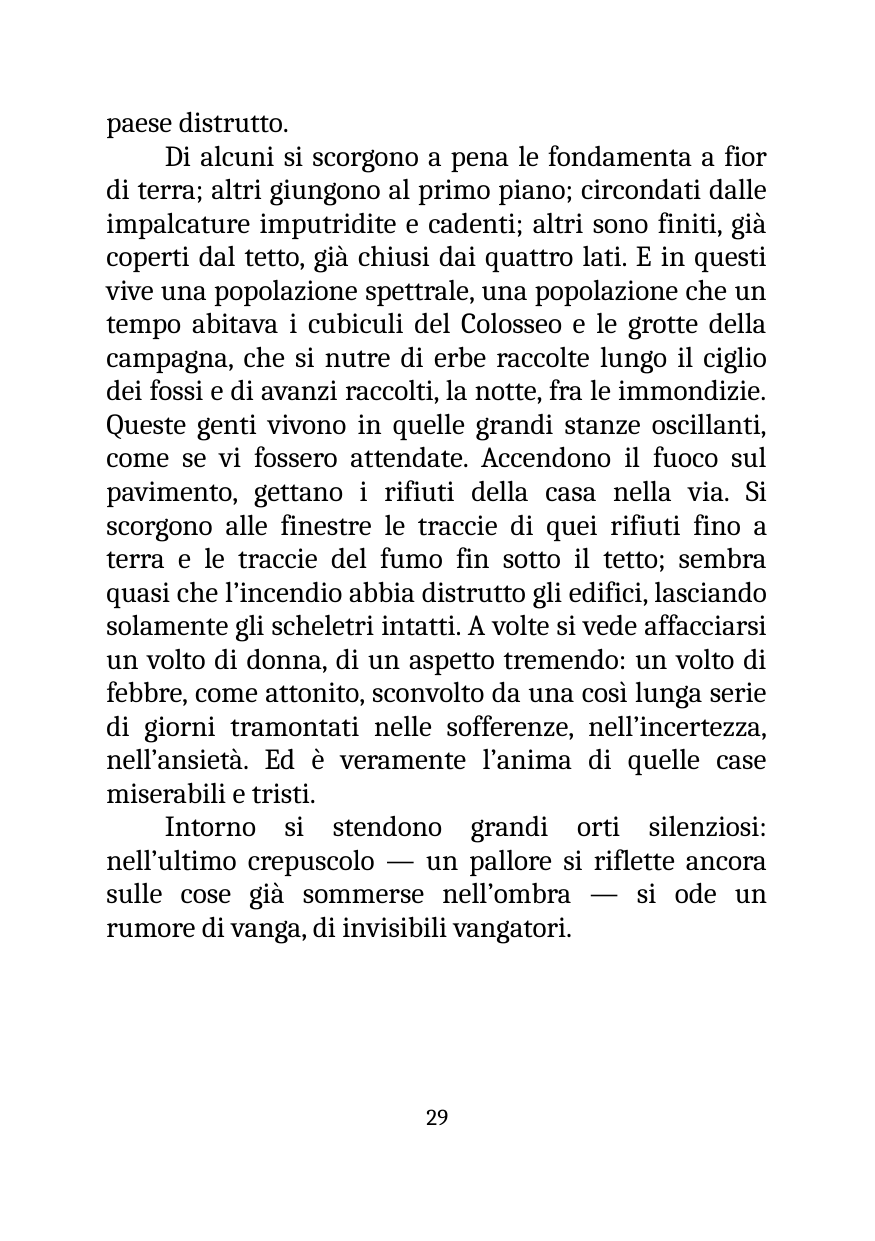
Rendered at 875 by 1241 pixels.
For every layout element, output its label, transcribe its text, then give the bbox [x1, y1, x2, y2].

text Di alcuni si scorgono a pena le fondamenta a fior di terra; altri giungono al primo piano; circondati dalle impalcature imputridite e cadenti; altri sono finiti, già coperti dal tetto, già chiusi dai quattro lati. E in questi vive una popolazione spettrale, una popolazione che un tempo abitava i cubiculi del Colosseo e le grotte della campagna, che si nutre di erbe raccolte lungo il ciglio dei fossi e di avanzi raccolti, la notte, fra le immondizie. Queste genti vivono in quelle grandi stanze oscillanti, come se vi fossero attendate. Accendono il fuoco sul pavimento, gettano i rifiuti della casa nella via. Si scorgono alle finestre le traccie di quei rifiuti fino a terra e le traccie del fumo fin sotto il tetto; sembra quasi che l’incendio abbia distrutto gli edifici, lasciando solamente gli scheletri intatti. A volte si vede affacciarsi un volto di donna, di un aspetto tremendo: un volto di febbre, come attonito, sconvolto da una così lunga serie di giorni tramontati nelle sofferenze, nell’incertezza, nell’ansietà. Ed è veramente l’anima di quelle case miserabili e tristi. [106, 140, 768, 811]
text Intorno si stendono grandi orti silenziosi: nell’ultimo crepuscolo — un pallore si riflette ancora sulle cose già sommerse nell’ombra — si ode un rumore di vanga, di invisibili vangatori. [106, 811, 768, 945]
text paese distrutto. [106, 106, 768, 140]
